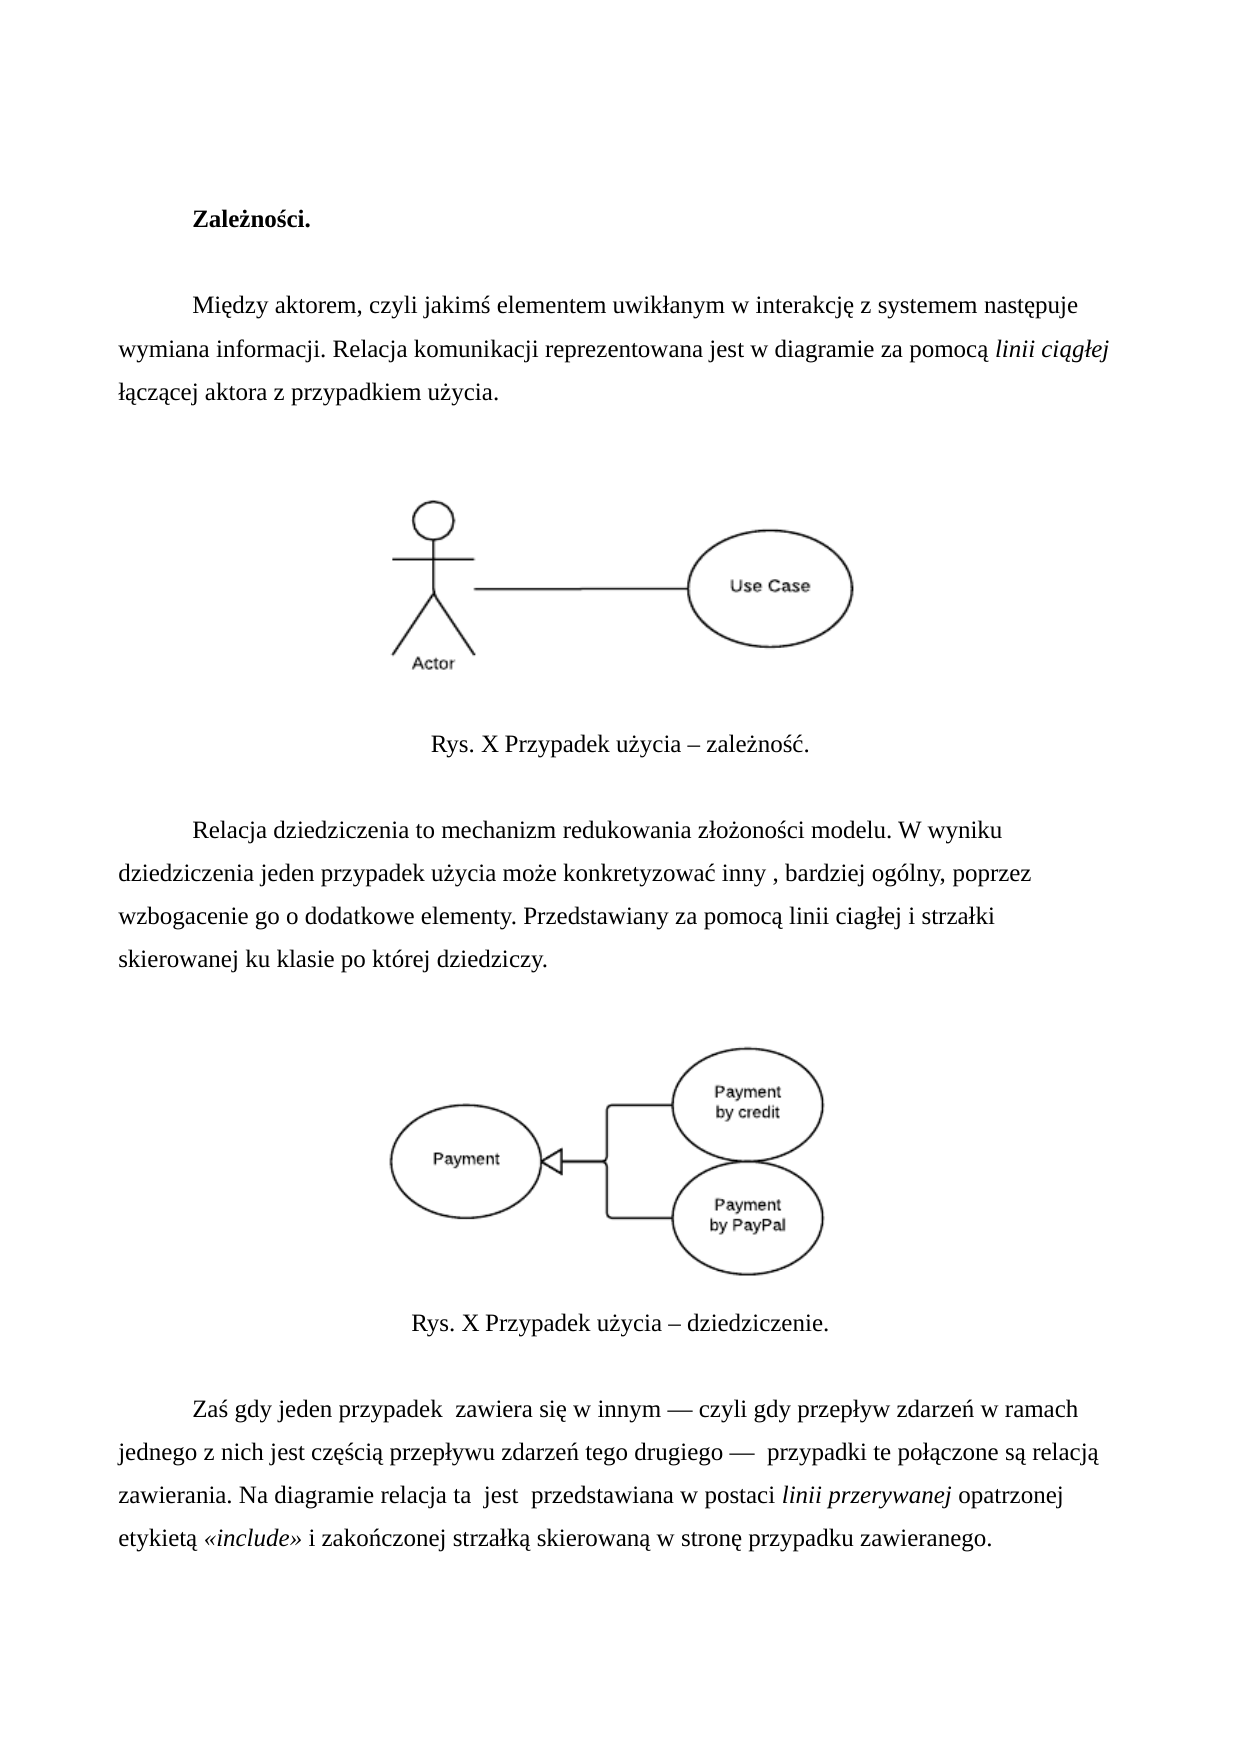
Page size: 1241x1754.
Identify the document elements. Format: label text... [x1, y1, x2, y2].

text Między aktorem, czyli jakimś elementem uwikłanym w interakcję z systemem następuje wymiana informacji. Relacja komunikacji reprezentowana jest w diagramie za pomocą linii ciągłej łączącej aktora z przypadkiem użycia. [118, 291, 1122, 406]
text Zależności. [118, 204, 1122, 233]
picture [348, 463, 892, 715]
picture [335, 1030, 905, 1294]
text Zaś gdy jeden przypadek zawiera się w innym — czyli gdy przepływ zdarzeń w ramach jednego z nich jest częścią przepływu zdarzeń tego drugiego — przypadki te połączone są relacją zawierania. Na diagramie relacja ta jest przedstawiana w postaci linii przerywanej opatrzonej etykietą «include» i zakończonej strzałką skierowaną w stronę przypadku zawieranego. [118, 1394, 1122, 1552]
text Rys. X Przypadek użycia – zależność. [118, 463, 1122, 757]
text Relacja dziedziczenia to mechanizm redukowania złożoności modelu. W wyniku [118, 815, 1122, 844]
text dziedziczenia jeden przypadek użycia może konkretyzować inny , bardziej ogólny, poprzez wzbogacenie go o dodatkowe elementy. Przedstawiany za pomocą linii ciagłej i strzałki skierowanej ku klasie po której dziedziczy. [118, 858, 1122, 973]
text Rys. X Przypadek użycia – dziedziczenie. [118, 1031, 1122, 1336]
